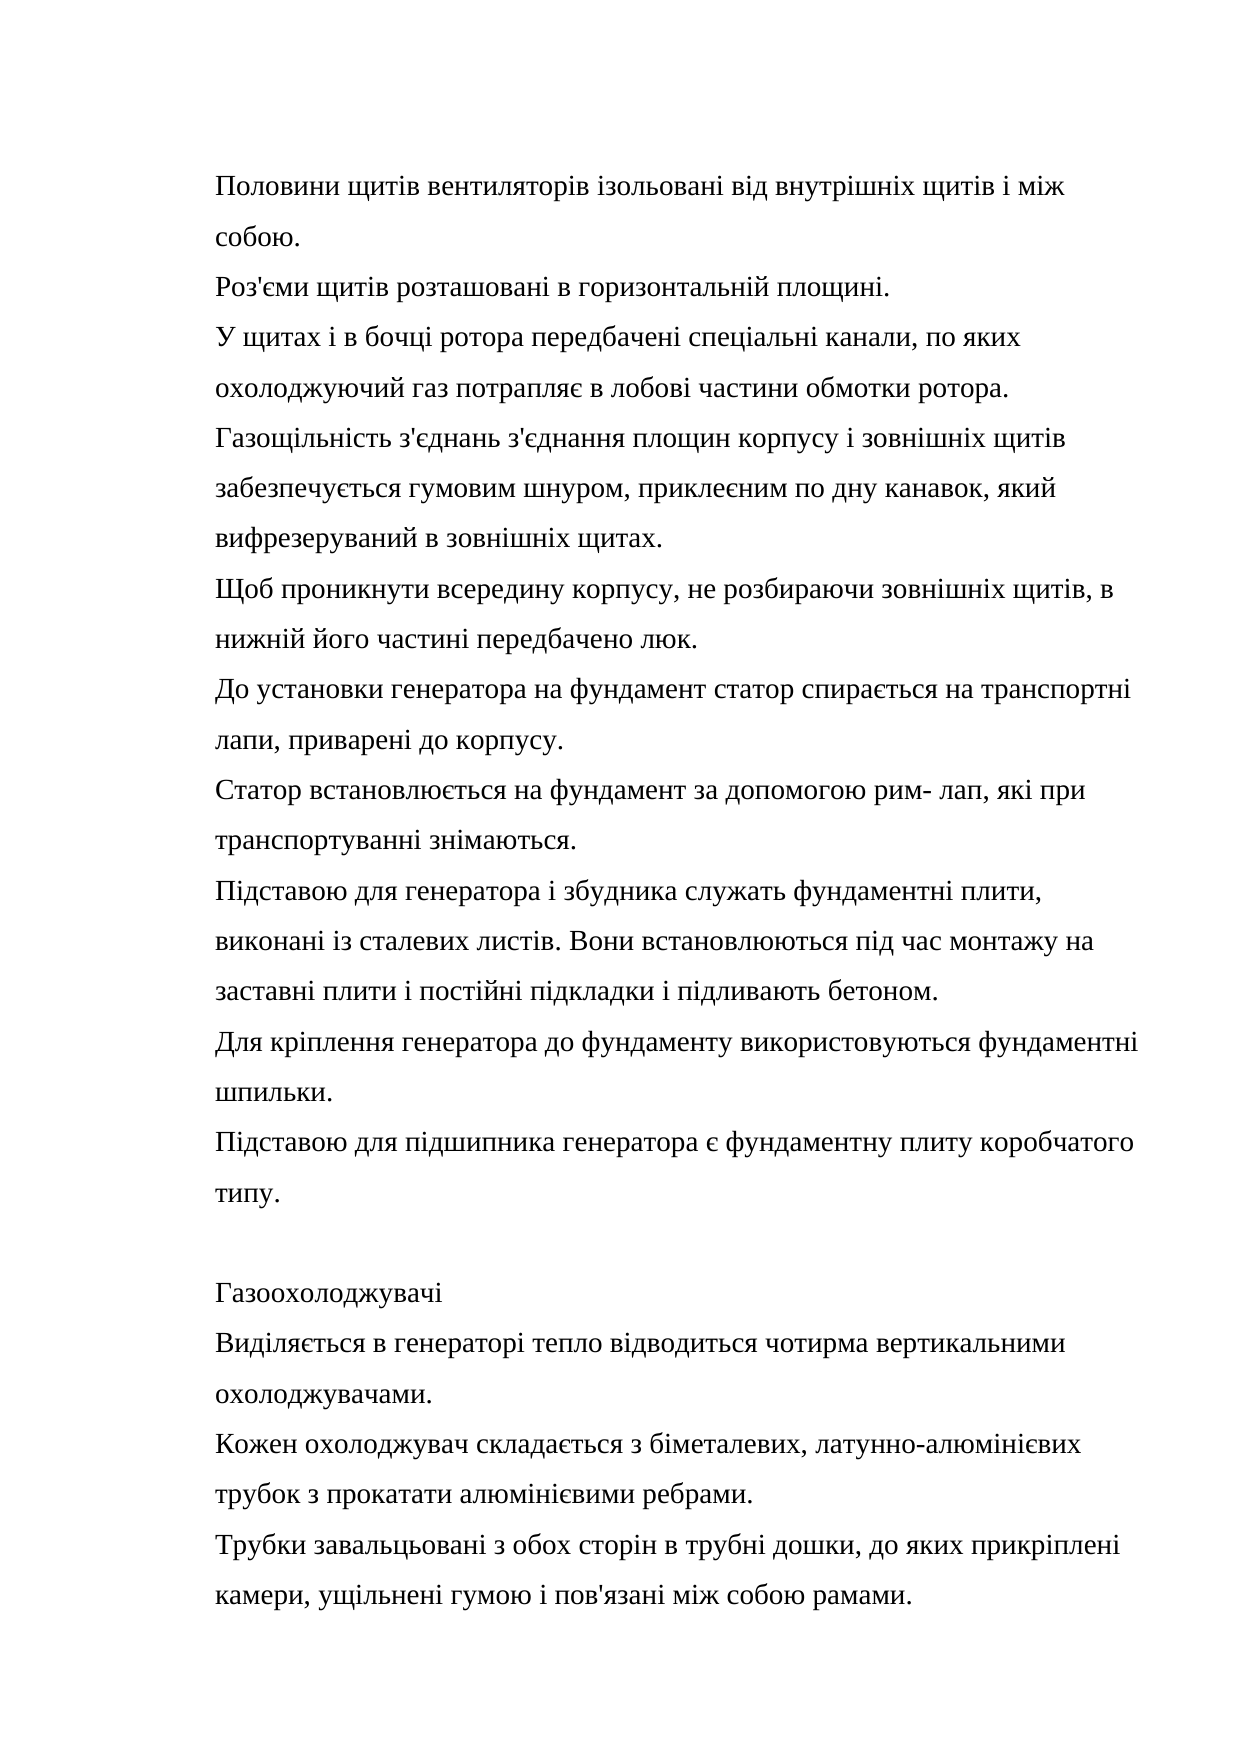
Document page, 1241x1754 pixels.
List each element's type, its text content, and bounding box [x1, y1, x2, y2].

text Підставою для генератора і збудника служать фундаментні плити, виконані із сталевих листів. Вони встановлюються під час монтажу на заставні плити і постійні підкладки і підливають бетоном. [215, 873, 1152, 1007]
text Для кріплення генератора до фундаменту використовуються фундаментні шпильки. [215, 1024, 1152, 1108]
text Виділяється в генераторі тепло відводиться чотирма вертикальними охолоджувачами. [215, 1326, 1152, 1409]
text Трубки завальцьовані з обох сторін в трубні дошки, до яких прикріплені камери, ущільнені гумою і пов'язані між собою рамами. [215, 1527, 1152, 1611]
text Статор встановлюється на фундамент за допомогою рим- лап, які при транспортуванні знімаються. [215, 772, 1152, 856]
text Роз'єми щитів розташовані в горизонтальній площині. [215, 269, 1152, 303]
text До установки генератора на фундамент статор спирається на транспортні лапи, приварені до корпусу. [215, 672, 1152, 755]
text У щитах і в бочці ротора передбачені спеціальні канали, по яких охолоджуючий газ потрапляє в лобові частини обмотки ротора. [215, 319, 1152, 403]
text Половини щитів вентиляторів ізольовані від внутрішніх щитів і між собою. [215, 168, 1152, 252]
text Підставою для підшипника генератора є фундаментну плиту коробчатого типу. [215, 1124, 1152, 1208]
text Кожен охолоджувач складається з біметалевих, латунно-алюмінієвих трубок з прокатати алюмінієвими ребрами. [215, 1426, 1152, 1510]
text Газоохолоджувачі [215, 1275, 1152, 1309]
text Щоб проникнути всередину корпусу, не розбираючи зовнішніх щитів, в нижній його частині передбачено люк. [215, 571, 1152, 655]
text Газощільність з'єднань з'єднання площин корпусу і зовнішніх щитів забезпечується гумовим шнуром, приклеєним по дну канавок, який вифрезеруваний в зовнішніх щитах. [215, 420, 1152, 554]
